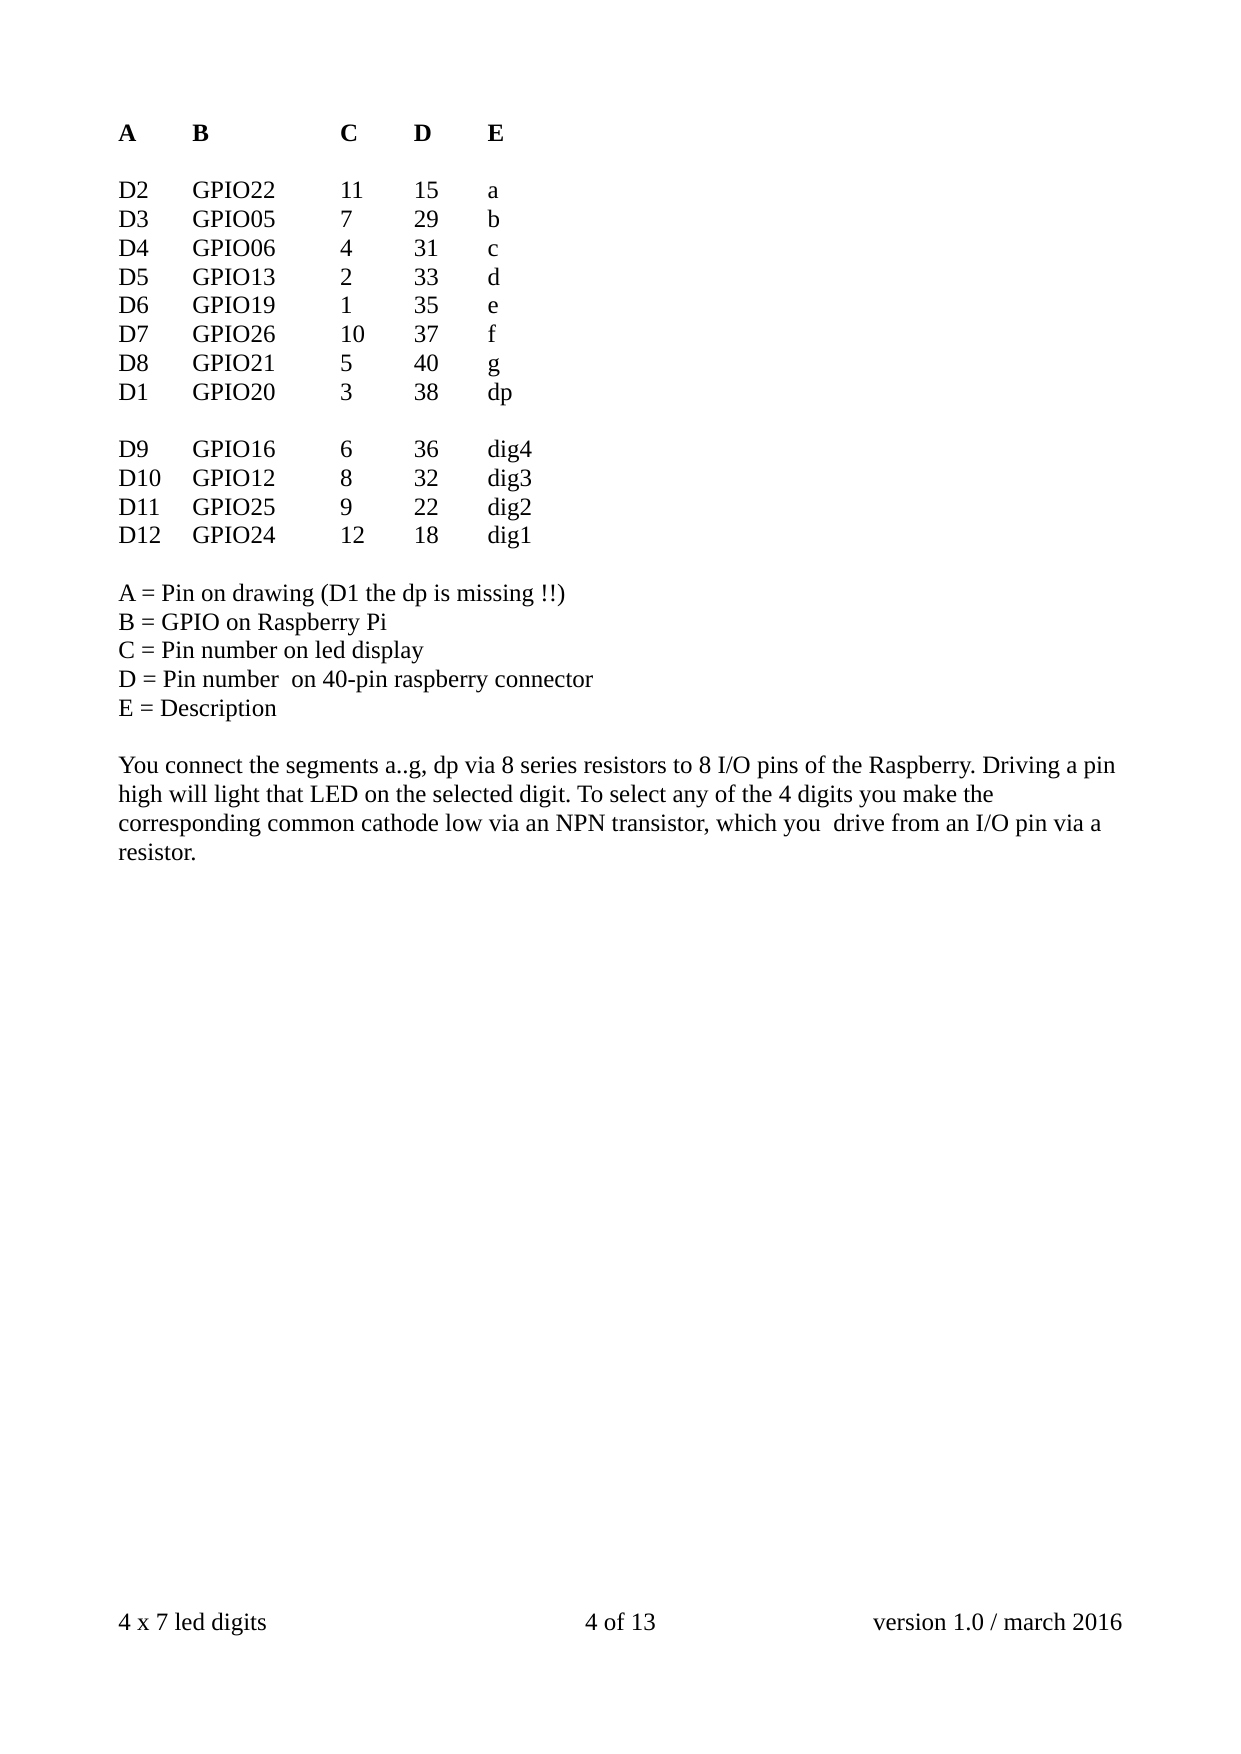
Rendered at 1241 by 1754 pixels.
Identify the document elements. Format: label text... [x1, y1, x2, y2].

text D12 GPIO24 12 18 dig1 [118, 521, 1122, 549]
text E = Description [118, 693, 1122, 722]
text D6 GPIO19 1 35 e [118, 291, 1122, 319]
text D3 GPIO05 7 29 b [118, 204, 1122, 233]
text D8 GPIO21 5 40 g [118, 348, 1122, 377]
text D7 GPIO26 10 37 f [118, 319, 1122, 348]
text B = GPIO on Raspberry Pi [118, 607, 1122, 636]
text D4 GPIO06 4 31 c [118, 233, 1122, 262]
text D10 GPIO12 8 32 dig3 [118, 463, 1122, 492]
text D11 GPIO25 9 22 dig2 [118, 492, 1122, 521]
text A = Pin on drawing (D1 the dp is missing !!) [118, 578, 1122, 607]
text D9 GPIO16 6 36 dig4 [118, 434, 1122, 463]
text You connect the segments a..g, dp via 8 series resistors to 8 I/O pins of the Raspberry. Driving a pin high will light that LED on the selected digit. To select any of the 4 digits you make the corresponding common cathode low via an NPN transistor, which you drive from an I/O pin via a resistor. [118, 751, 1122, 866]
text A B C D E [118, 118, 1122, 147]
text D2 GPIO22 11 15 a [118, 176, 1122, 204]
text D = Pin number on 40-pin raspberry connector [118, 664, 1122, 693]
text D1 GPIO20 3 38 dp [118, 377, 1122, 406]
text D5 GPIO13 2 33 d [118, 262, 1122, 291]
text C = Pin number on led display [118, 636, 1122, 664]
